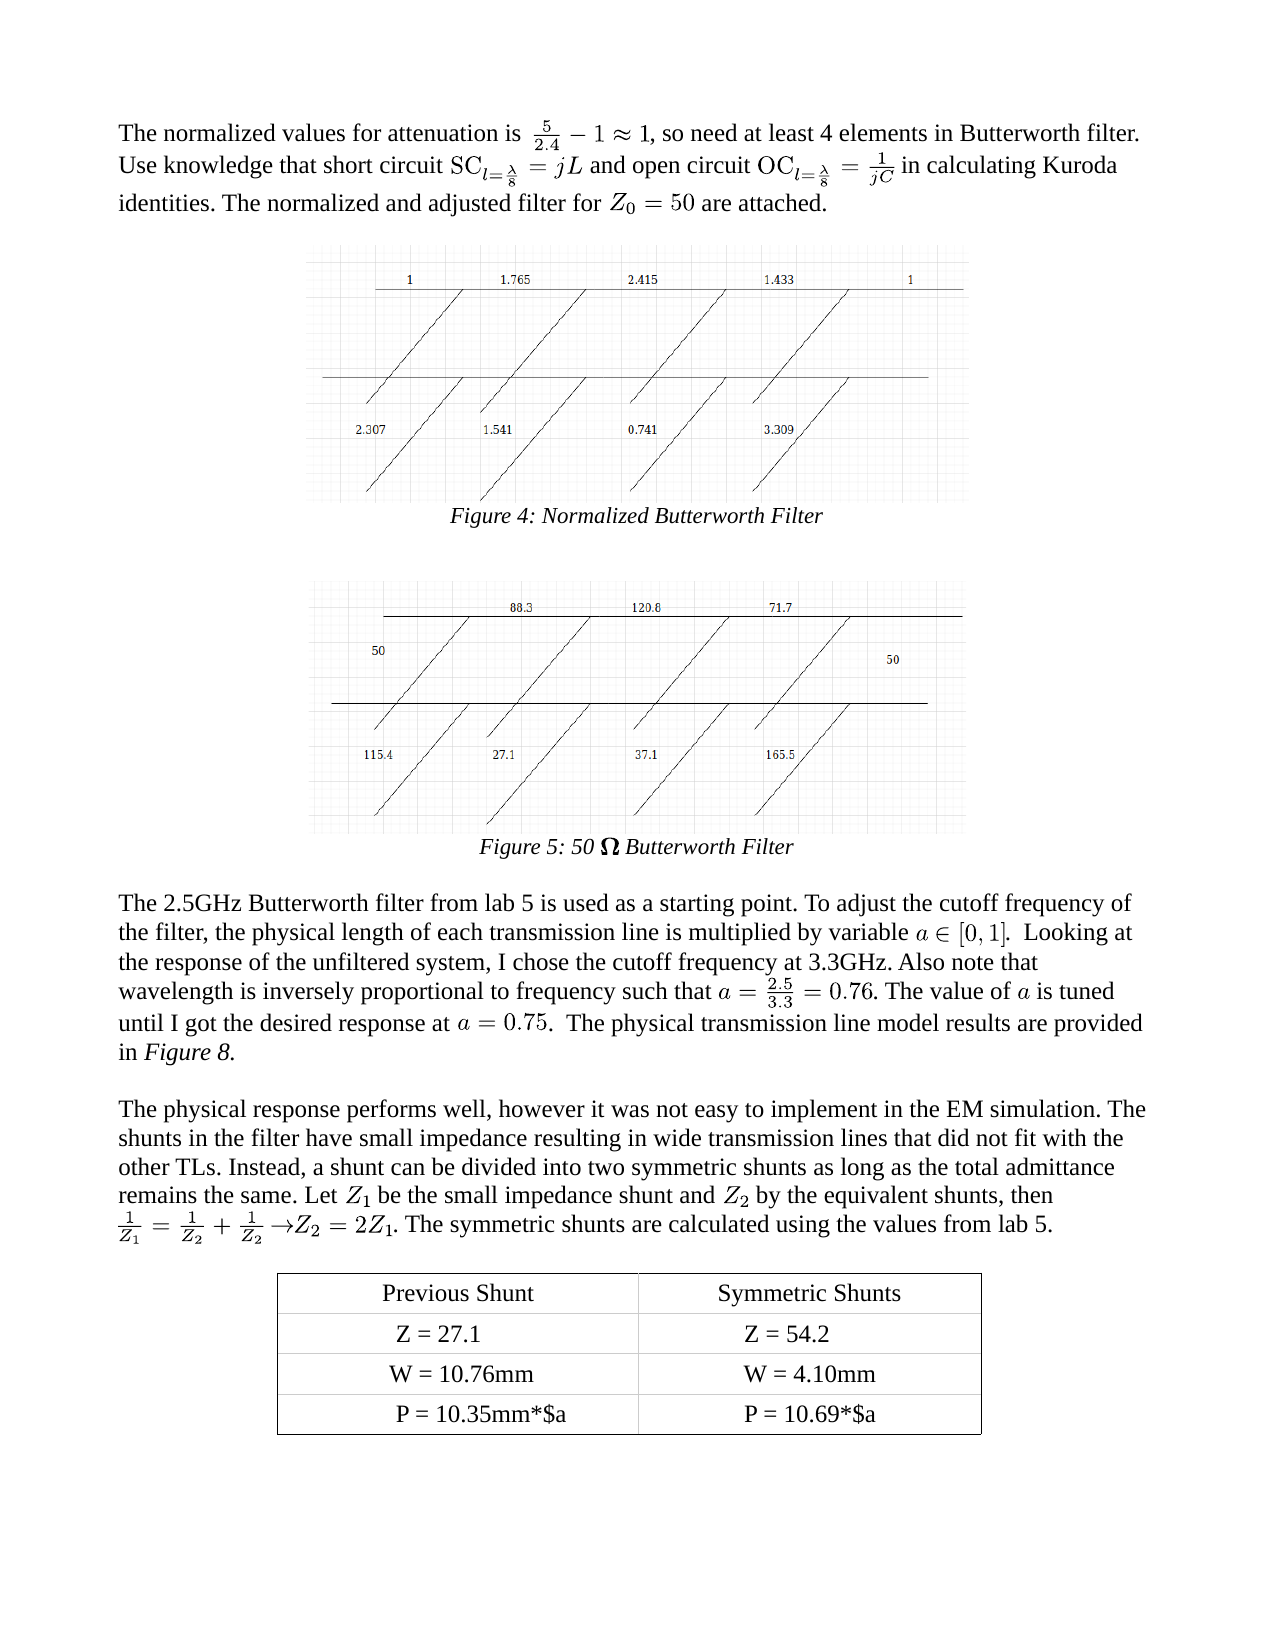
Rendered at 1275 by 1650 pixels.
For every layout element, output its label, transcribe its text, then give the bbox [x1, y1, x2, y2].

picture [308, 581, 967, 834]
table_cell P = 10.69*$a [639, 1395, 981, 1434]
table_cell W = 10.76mm [278, 1354, 638, 1393]
text The normalized values for attenuation is , so need at least 4 elements in Butterworth filter. Use knowledge that short circuit and open circuit in calculating Kuroda identities. The normalized and adjusted filter for are attached. [118, 118, 1157, 216]
picture [306, 245, 969, 503]
table_cell Z = 54.2 [639, 1314, 981, 1353]
table_cell Z = 27.1 [278, 1314, 638, 1353]
text Figure 5: 50 Butterworth Filter [118, 581, 1157, 860]
table_header Symmetric Shunts [639, 1274, 981, 1313]
table_cell W = 4.10mm [639, 1354, 981, 1393]
text Figure 4: Normalized Butterworth Filter [118, 245, 1157, 529]
table_cell P = 10.35mm*$a [278, 1395, 638, 1434]
table_header Previous Shunt [278, 1274, 638, 1313]
text The physical response performs well, however it was not easy to implement in the EM simulation. The shunts in the filter have small impedance resulting in wide transmission lines that did not fit with the other TLs. Instead, a shunt can be divided into two symmetric shunts as long as the total admittance remains the same. Let be the small impedance shunt and by the equivalent shunts, then . The symmetric shunts are calculated using the values from lab 5. [118, 1094, 1157, 1244]
text The 2.5GHz Butterworth filter from lab 5 is used as a starting point. To adjust the cutoff frequency of the filter, the physical length of each transmission line is multiplied by variable . Looking at the response of the unfiltered system, I chose the cutoff frequency at 3.3GHz. Also note that wavelength is inversely proportional to frequency such that . The value of is tuned until I got the desired response at . The physical transmission line model results are provided in Figure 8. [118, 888, 1157, 1065]
